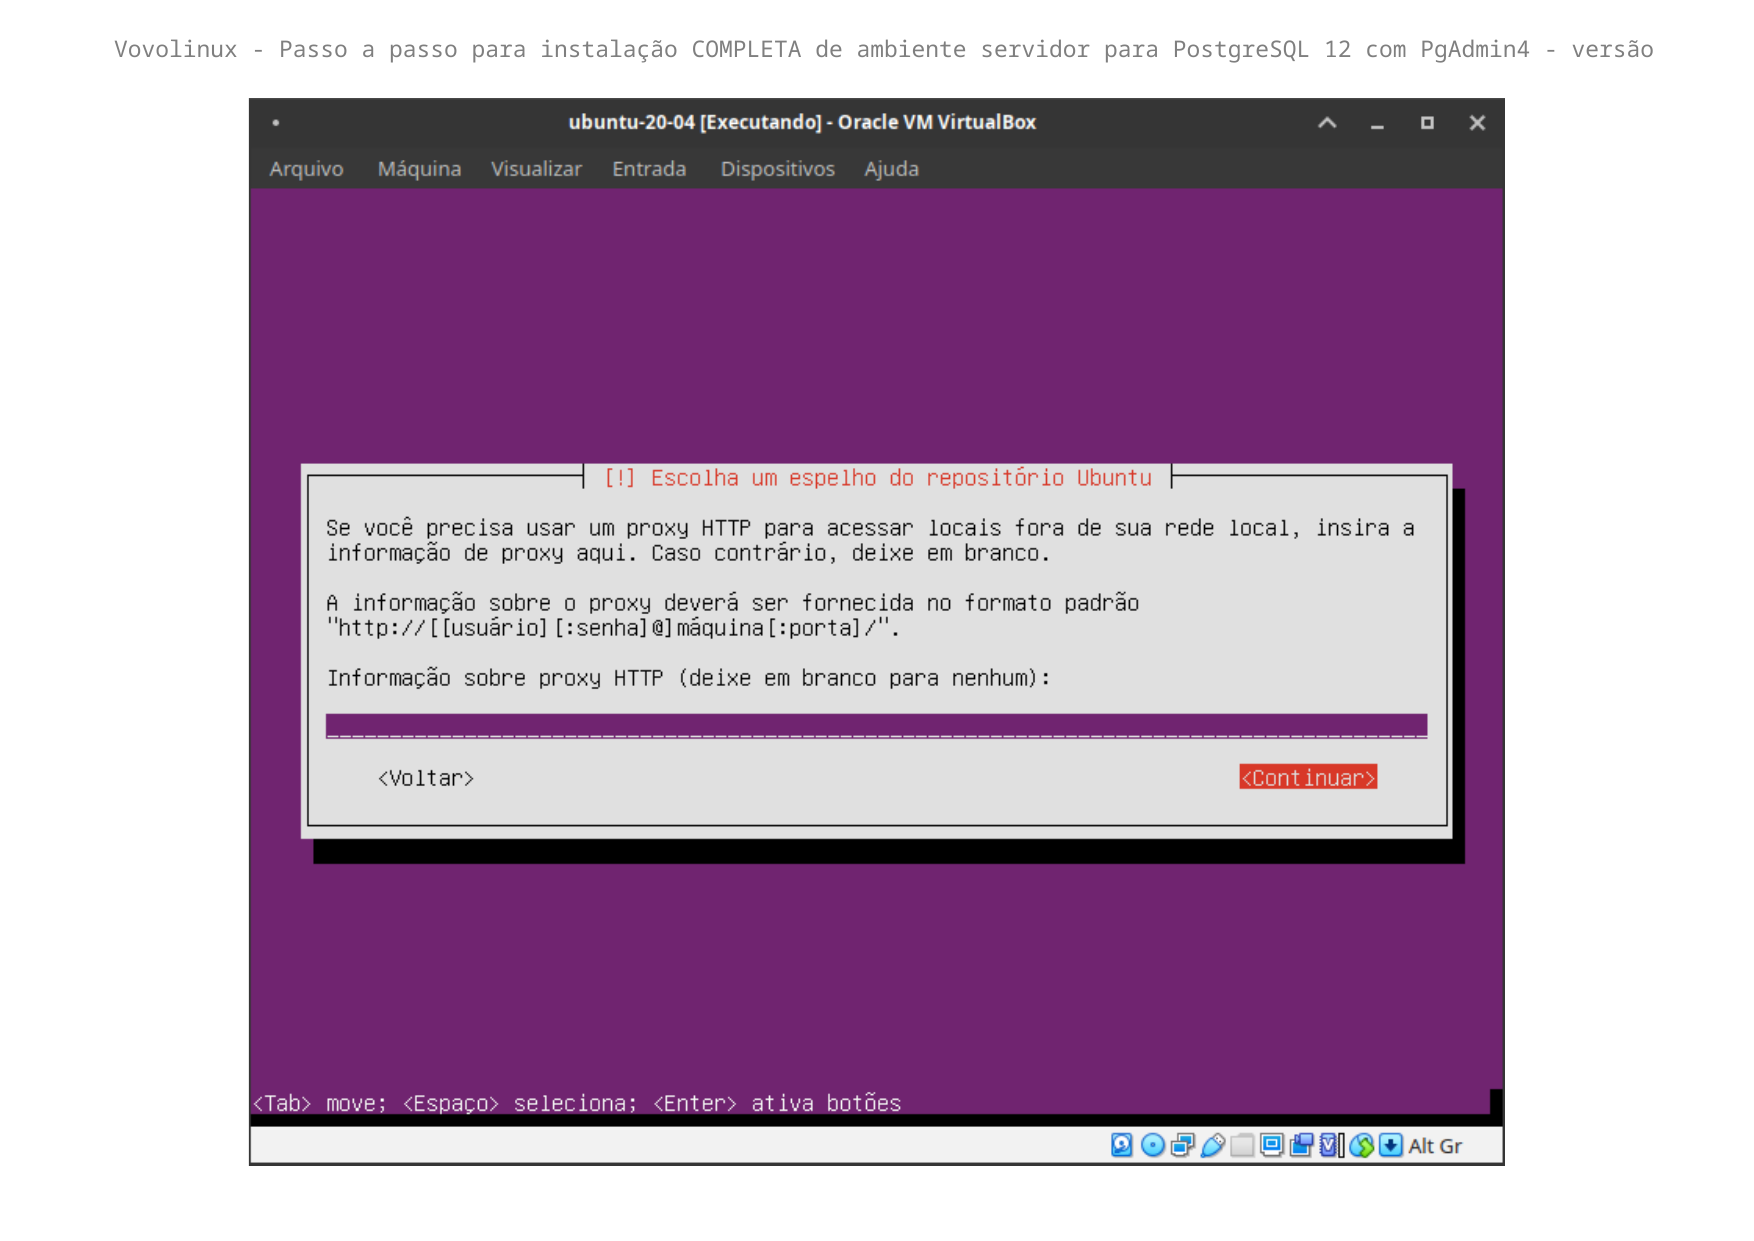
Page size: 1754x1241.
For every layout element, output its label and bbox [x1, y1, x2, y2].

picture [248, 98, 1505, 1166]
